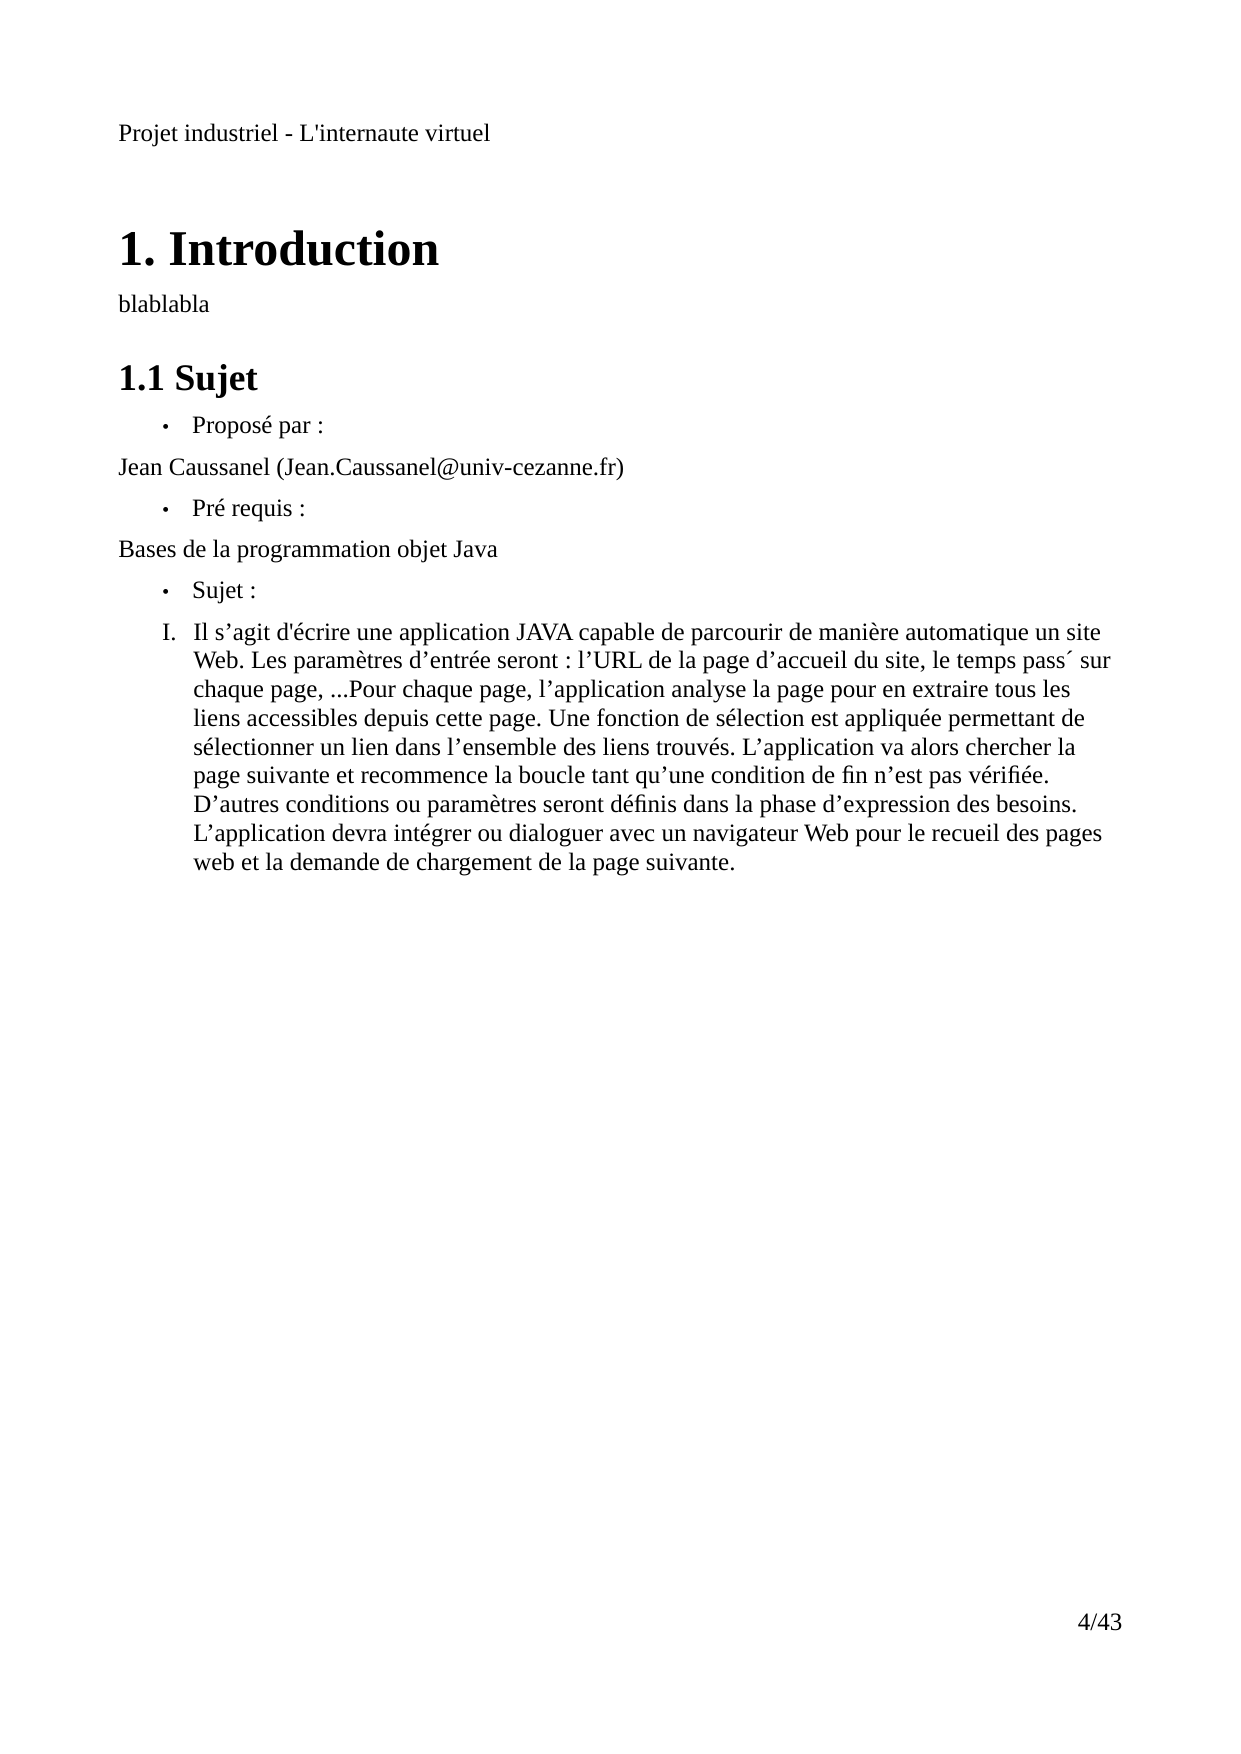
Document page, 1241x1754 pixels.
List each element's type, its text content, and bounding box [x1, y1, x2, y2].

subtitle 1. Introduction [118, 219, 1122, 276]
subtitle 1.1 Sujet [118, 355, 1122, 398]
list Sujet : [162, 576, 1122, 604]
text Bases de la programmation objet Java [118, 534, 1122, 563]
list Pré requis : [162, 493, 1122, 522]
text blablabla [118, 289, 1122, 317]
text Jean Caussanel (Jean.Caussanel@univ-cezanne.fr) [118, 452, 1122, 481]
list Il s’agit d'écrire une application JAVA capable de parcourir de manière automatique un site Web. Les paramètres d’entrée seront : l’URL de la page d’accueil du site, le temps pass´ sur chaque page, ...Pour chaque page, l’application analyse la page pour en extraire tous les liens accessibles depuis cette page. Une fonction de sélection est appliquée permettant de sélectionner un lien dans l’ensemble des liens trouvés. L’application va alors chercher la page suivante et recommence la boucle tant qu’une condition de ﬁn n’est pas vériﬁée. D’autres conditions ou paramètres seront déﬁnis dans la phase d’expression des besoins. L’application devra intégrer ou dialoguer avec un navigateur Web pour le recueil des pages web et la demande de chargement de la page suivante. [156, 617, 1122, 876]
list Proposé par : [162, 411, 1122, 439]
